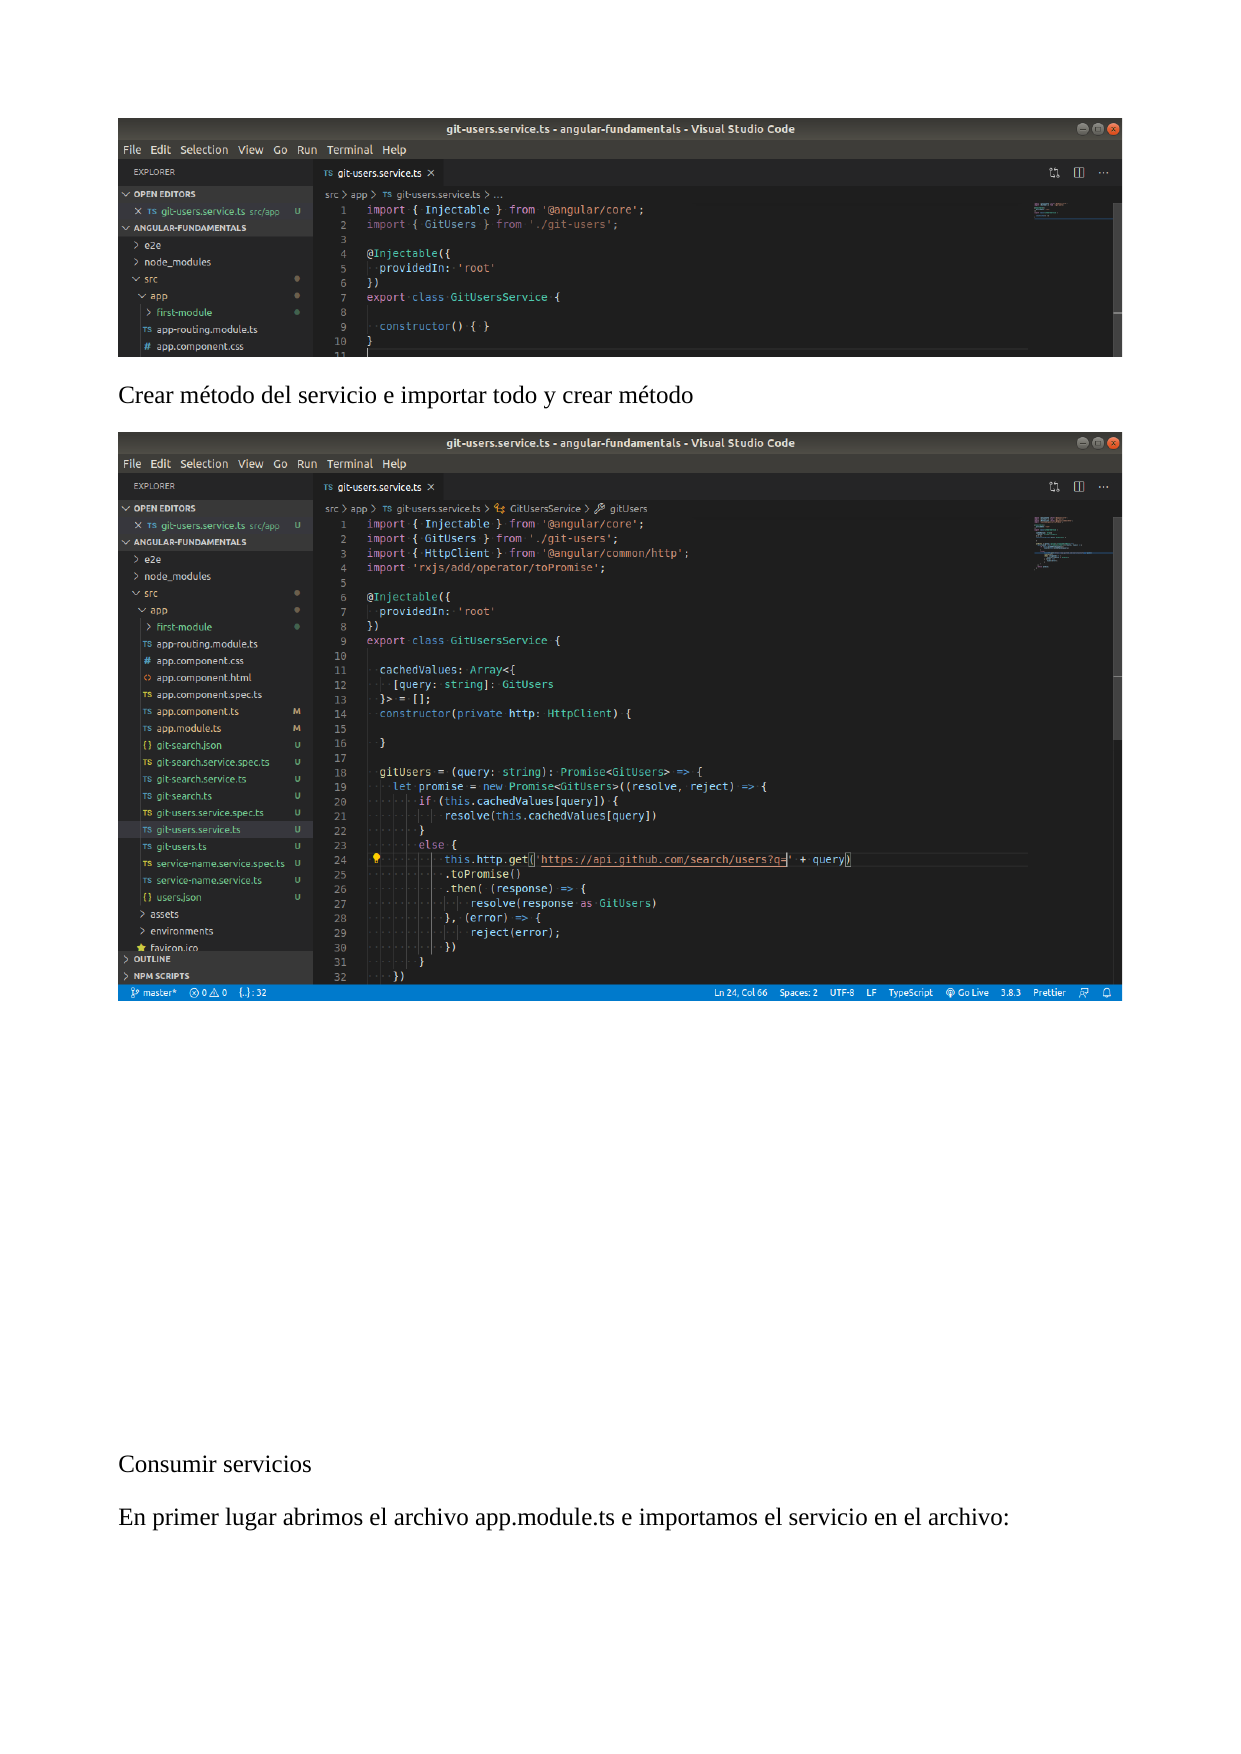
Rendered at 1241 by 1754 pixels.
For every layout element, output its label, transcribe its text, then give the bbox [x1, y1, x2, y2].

text Consumir servicios [118, 1449, 1122, 1478]
picture [118, 432, 1123, 1001]
text En primer lugar abrimos el archivo app.module.ts e importamos el servicio en el archivo: [118, 1502, 1122, 1531]
picture [118, 118, 1123, 357]
text Crear método del servicio e importar todo y crear método [118, 380, 1122, 409]
